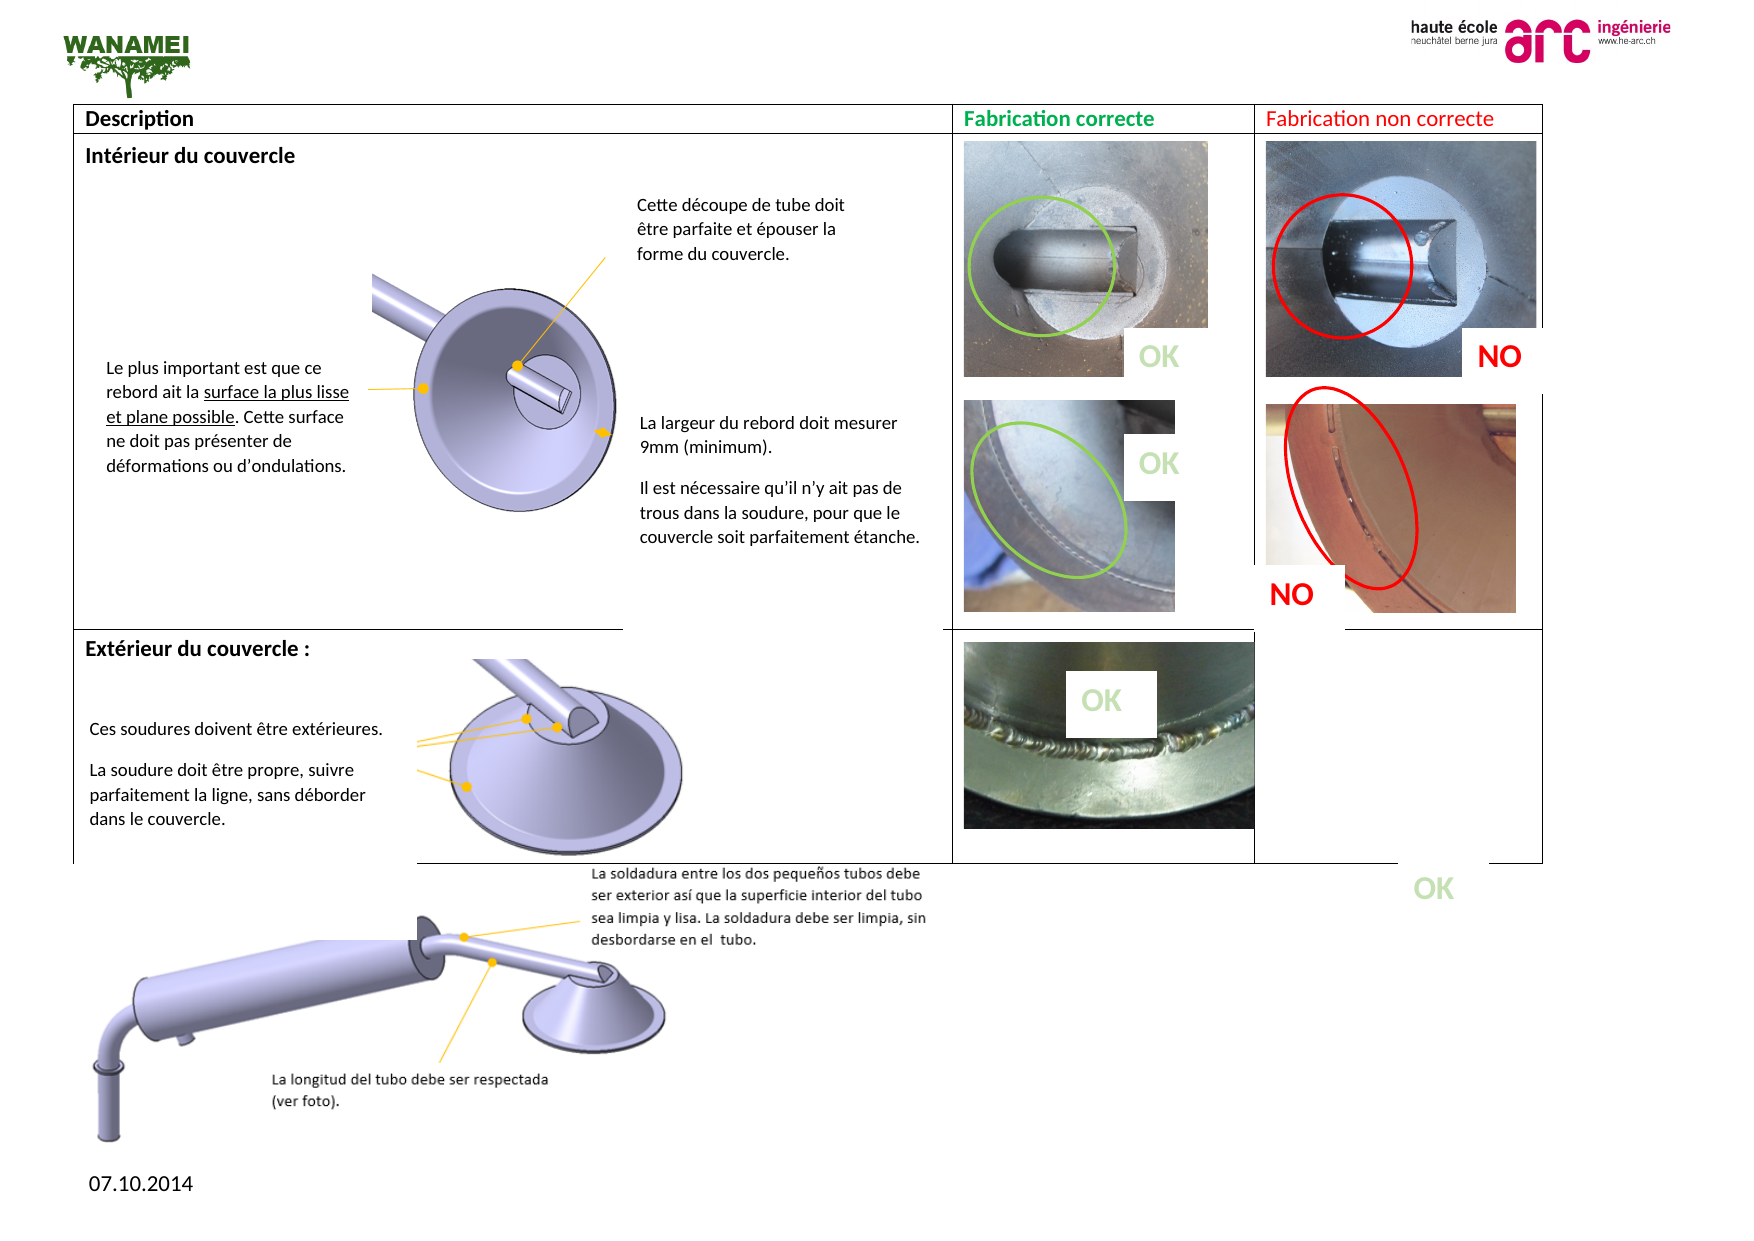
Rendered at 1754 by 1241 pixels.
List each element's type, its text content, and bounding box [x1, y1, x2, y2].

table_header Description [74, 105, 952, 132]
table_cell [1255, 630, 1542, 926]
table_cell Extérieur du couvercle : [74, 630, 952, 940]
table_cell [1254, 134, 1553, 632]
table_cell [1066, 671, 1157, 738]
table_cell Intérieur du couvercle [74, 134, 952, 628]
table_header Fabrication non correcte [1255, 105, 1542, 132]
table_cell [953, 134, 1254, 628]
table_cell [953, 630, 1254, 863]
table_cell Intérieur du couvercle [625, 403, 942, 631]
table_header Fabrication correcte [953, 105, 1254, 132]
